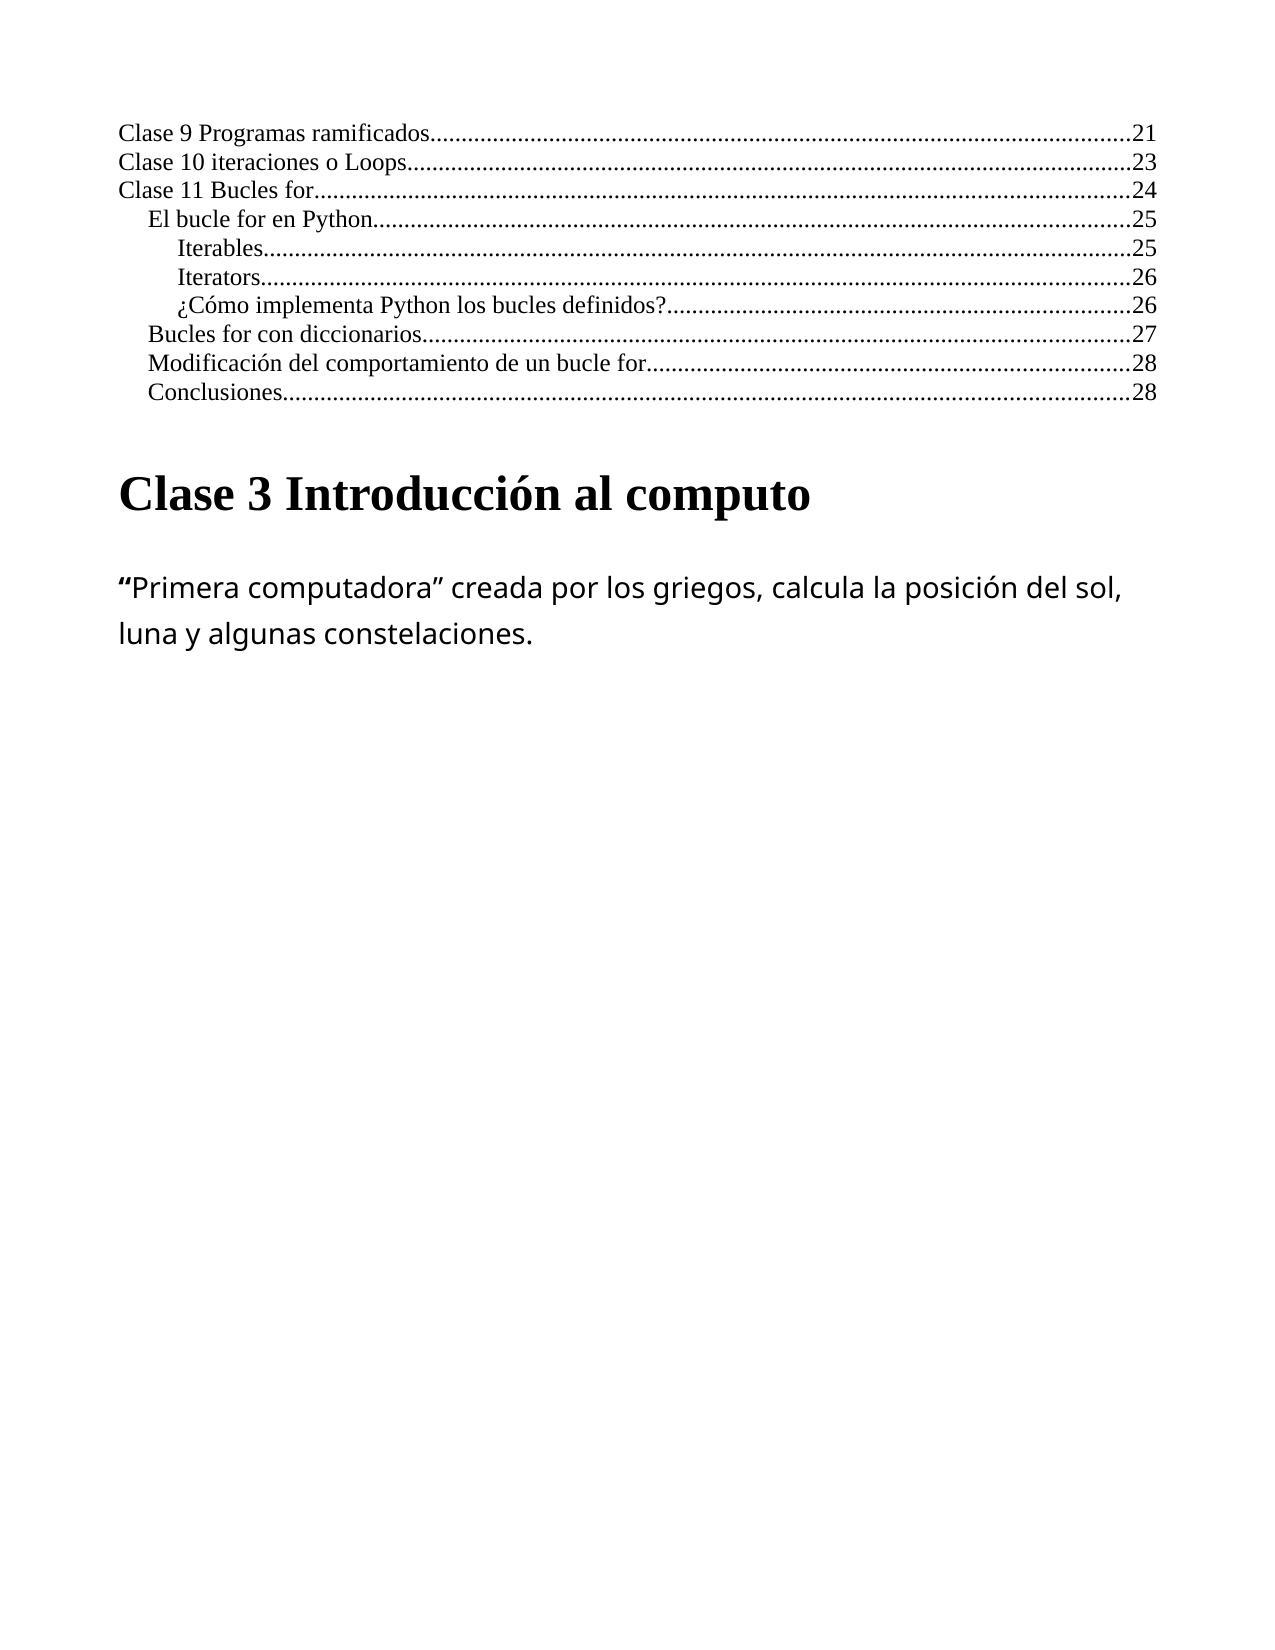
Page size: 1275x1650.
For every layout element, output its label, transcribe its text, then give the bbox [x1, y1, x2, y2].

text Modificación del comportamiento de un bucle for 28 [148, 348, 1157, 377]
text Iterators 26 [177, 262, 1157, 291]
text Iterables 25 [177, 233, 1157, 262]
text Clase 10 iteraciones o Loops 23 [118, 147, 1157, 176]
text Clase 9 Programas ramificados 21 [118, 118, 1157, 147]
subtitle Clase 3 Introducción al computo [118, 464, 1157, 522]
text ¿Cómo implementa Python los bucles definidos? 26 [177, 291, 1157, 319]
text “Primera computadora” creada por los griegos, calcula la posición del sol, luna y algunas constelaciones. [118, 568, 1157, 653]
text El bucle for en Python 25 [148, 204, 1157, 233]
text Conclusiones 28 [148, 377, 1157, 406]
text Clase 11 Bucles for 24 [118, 176, 1157, 204]
text Bucles for con diccionarios 27 [148, 319, 1157, 348]
